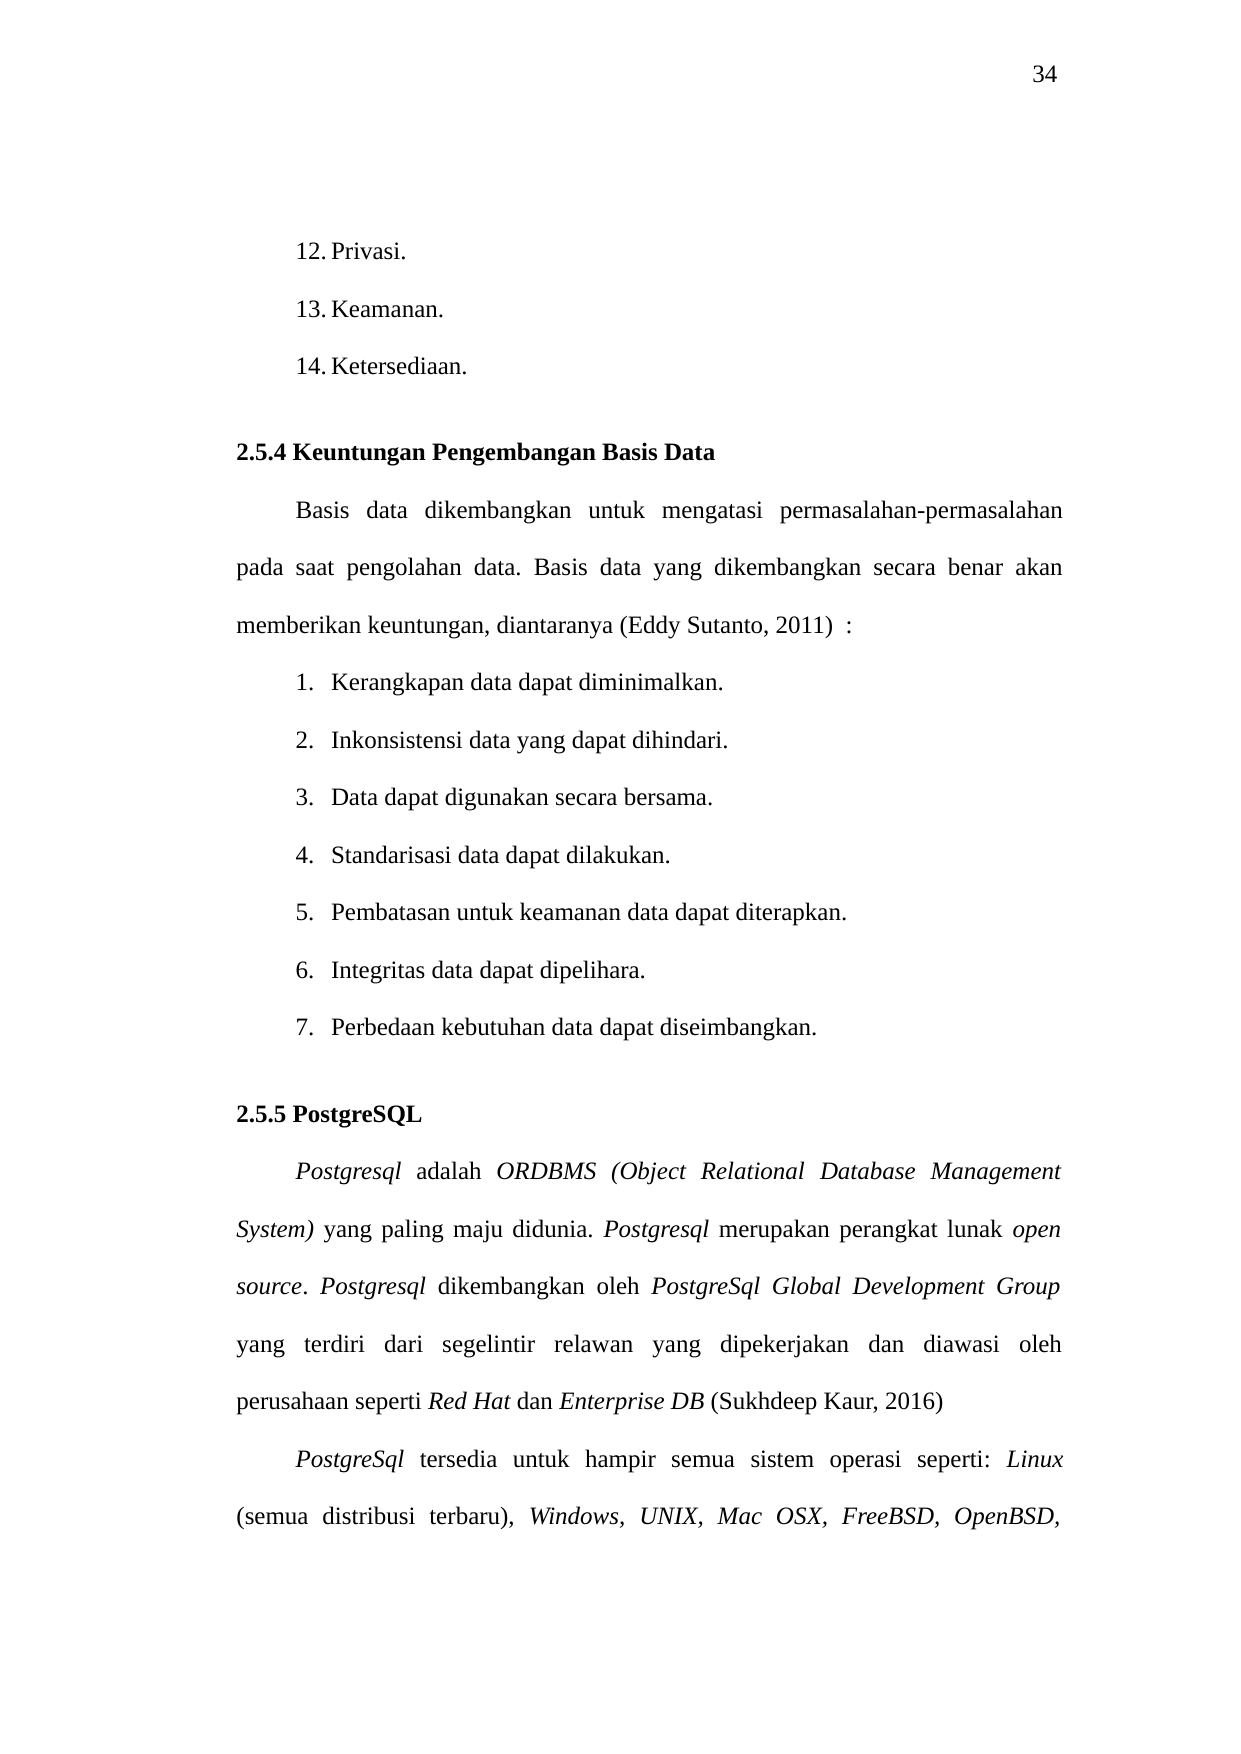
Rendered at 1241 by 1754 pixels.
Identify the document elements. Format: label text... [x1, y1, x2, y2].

list Standarisasi data dapat dilakukan. [295, 840, 1063, 869]
subtitle 2.5.4 Keuntungan Pengembangan Basis Data [236, 437, 1063, 466]
list Kerangkapan data dapat diminimalkan. [295, 667, 1063, 696]
list Perbedaan kebutuhan data dapat diseimbangkan. [295, 1012, 1063, 1041]
list Ketersediaan. [295, 351, 1063, 380]
list Integritas data dapat dipelihara. [295, 955, 1063, 984]
text PostgreSql tersedia untuk hampir semua sistem operasi seperti: Linux (semua distribusi terbaru), Windows, UNIX, Mac OSX, FreeBSD, OpenBSD, [236, 1444, 1063, 1530]
list Privasi. [295, 236, 1063, 265]
list Pembatasan untuk keamanan data dapat diterapkan. [295, 897, 1063, 926]
text Basis data dikembangkan untuk mengatasi permasalahan-permasalahan pada saat pengolahan data. Basis data yang dikembangkan secara benar akan memberikan keuntungan, diantaranya (Eddy Sutanto, 2011) : [236, 495, 1063, 639]
list Inkonsistensi data yang dapat dihindari. [295, 725, 1063, 754]
text Postgresql adalah ORDBMS (Object Relational Database Management System) yang paling maju didunia. Postgresql merupakan perangkat lunak open source. Postgresql dikembangkan oleh PostgreSql Global Development Group yang terdiri dari segelintir relawan yang dipekerjakan dan diawasi oleh perusahaan seperti Red Hat dan Enterprise DB (Sukhdeep Kaur, 2016) [236, 1156, 1063, 1415]
subtitle 2.5.5 PostgreSQL [236, 1099, 1063, 1127]
list Keamanan. [295, 294, 1063, 322]
list Data dapat digunakan secara bersama. [295, 782, 1063, 811]
